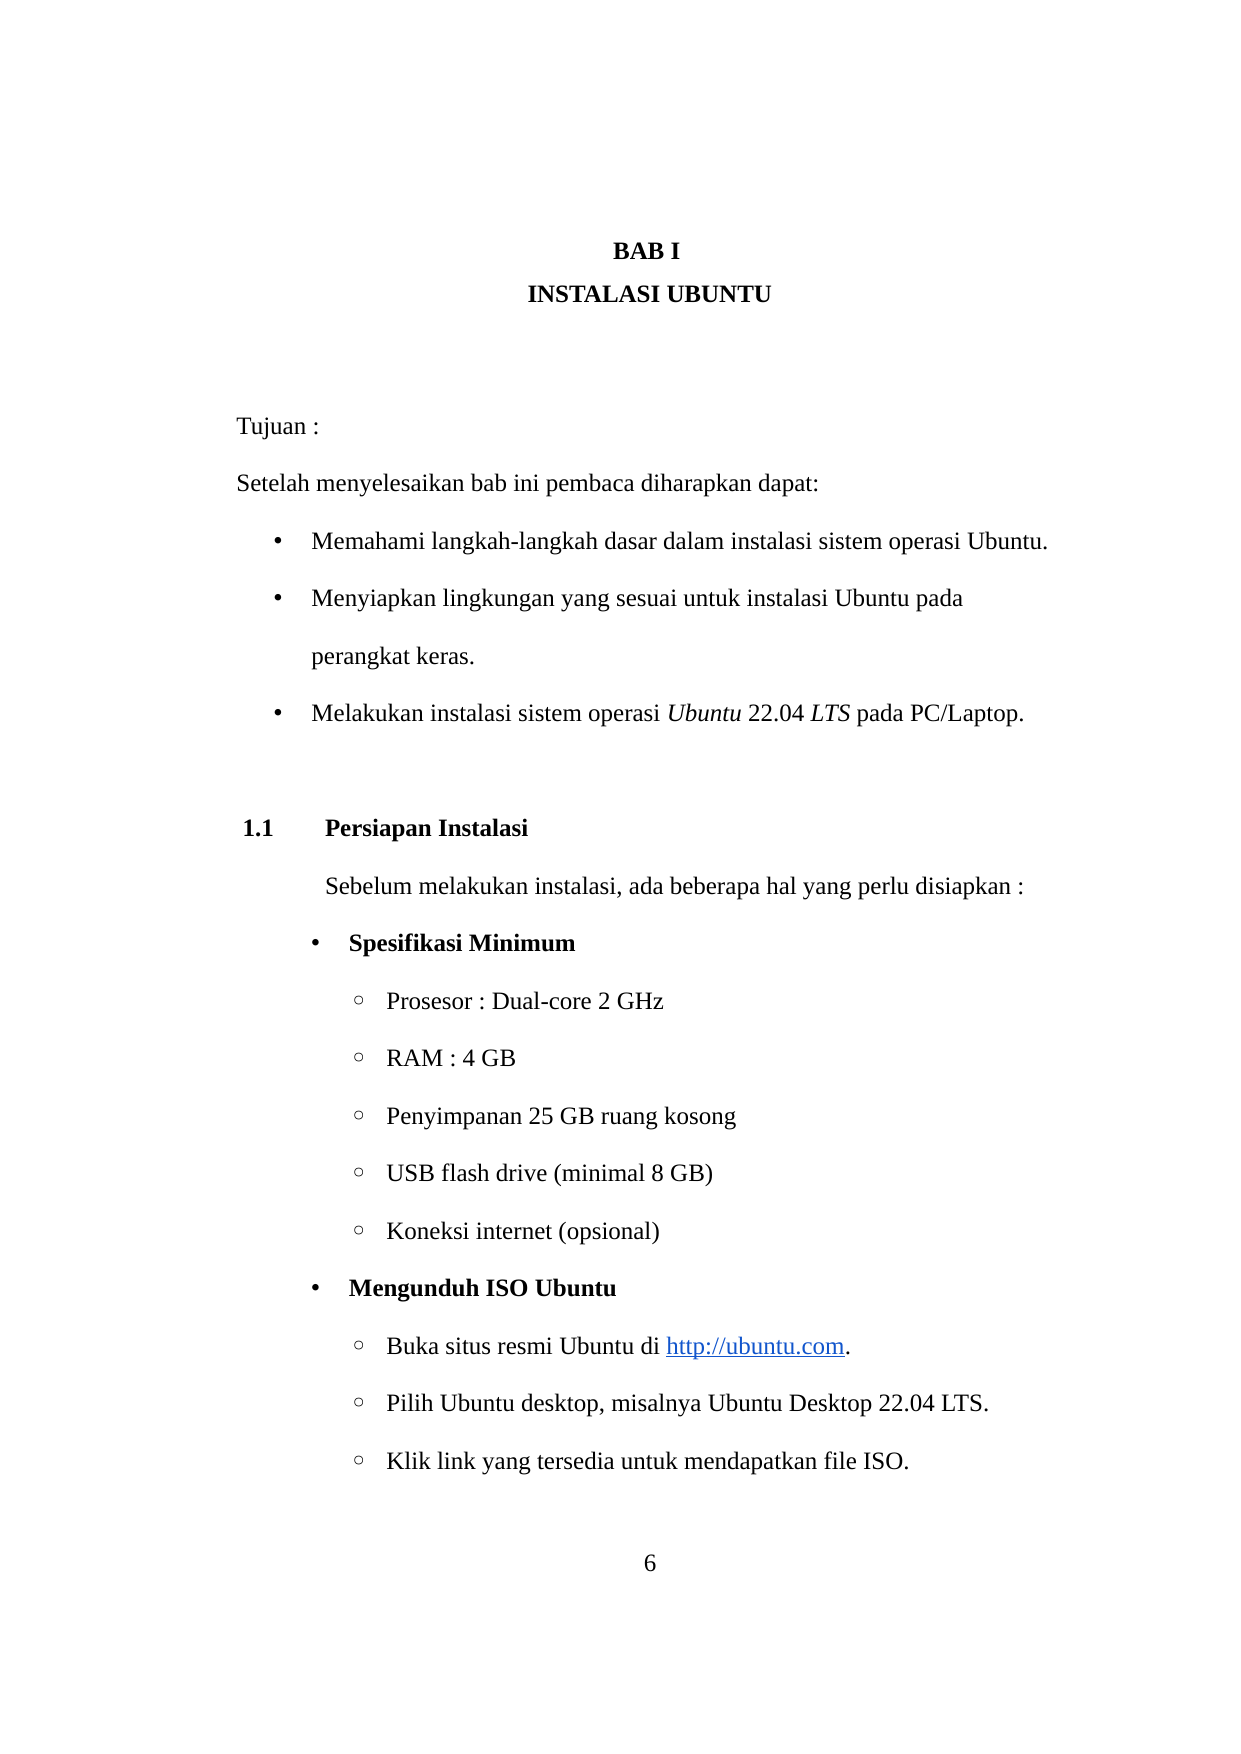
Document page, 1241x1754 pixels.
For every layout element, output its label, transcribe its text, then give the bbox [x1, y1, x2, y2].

text Sebelum melakukan instalasi, ada beberapa hal yang perlu disiapkan : [236, 871, 1063, 900]
text Setelah menyelesaikan bab ini pembaca diharapkan dapat: [236, 468, 1063, 497]
list RAM : 4 GB [349, 1043, 1063, 1072]
list USB flash drive (minimal 8 GB) [349, 1158, 1063, 1187]
list Mengunduh ISO Ubuntu [311, 1273, 1063, 1302]
list Buka situs resmi Ubuntu di http://ubuntu.com. [349, 1331, 1063, 1360]
subtitle INSTALASI UBUNTU [236, 236, 1063, 308]
list Memahami langkah-langkah dasar dalam instalasi sistem operasi Ubuntu. [274, 526, 1063, 555]
list Koneksi internet (opsional) [349, 1216, 1063, 1245]
list Pilih Ubuntu desktop, misalnya Ubuntu Desktop 22.04 LTS. [349, 1388, 1063, 1417]
list Spesifikasi Minimum [311, 928, 1063, 957]
text Tujuan : [236, 411, 1063, 440]
list Penyimpanan 25 GB ruang kosong [349, 1101, 1063, 1130]
subtitle Persiapan Instalasi [236, 813, 1063, 842]
list Klik link yang tersedia untuk mendapatkan file ISO. [349, 1446, 1063, 1475]
list Menyiapkan lingkungan yang sesuai untuk instalasi Ubuntu pada perangkat keras. [274, 583, 1063, 670]
list Melakukan instalasi sistem operasi Ubuntu 22.04 LTS pada PC/Laptop. [274, 698, 1063, 727]
list Prosesor : Dual-core 2 GHz [349, 986, 1063, 1015]
